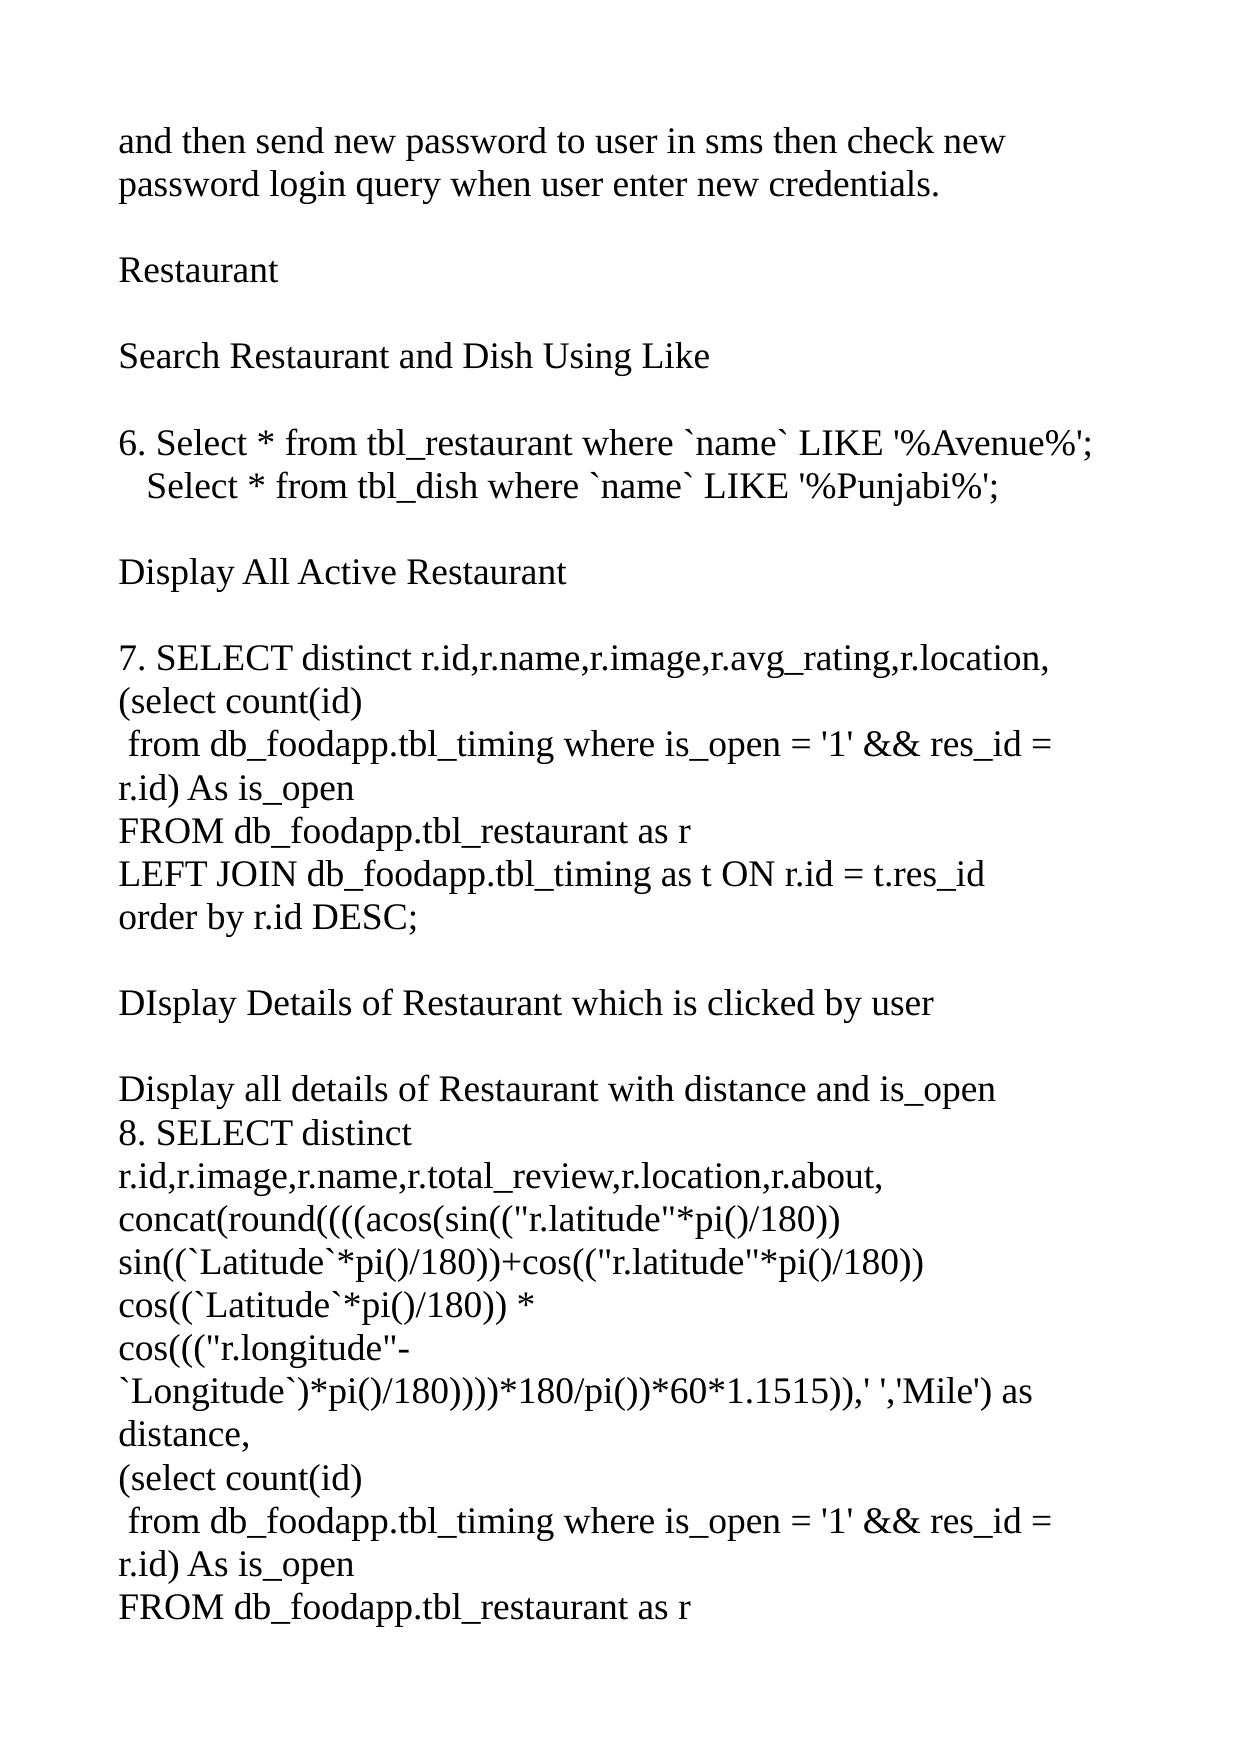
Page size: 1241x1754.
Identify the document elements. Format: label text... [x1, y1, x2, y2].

text FROM db_foodapp.tbl_restaurant as r [118, 1584, 1122, 1627]
text FROM db_foodapp.tbl_restaurant as r [118, 808, 1122, 851]
text Search Restaurant and Dish Using Like [118, 334, 1122, 377]
text (select count(id) [118, 1455, 1122, 1498]
text 6. Select * from tbl_restaurant where `name` LIKE '%Avenue%'; [118, 420, 1122, 463]
text LEFT JOIN db_foodapp.tbl_timing as t ON r.id = t.res_id [118, 851, 1122, 894]
text order by r.id DESC; [118, 894, 1122, 937]
text Restaurant [118, 247, 1122, 291]
text Select * from tbl_dish where `name` LIKE '%Punjabi%'; [118, 463, 1122, 506]
text from db_foodapp.tbl_timing where is_open = '1' && res_id = r.id) As is_open [118, 722, 1122, 808]
text Display all details of Restaurant with distance and is_open [118, 1067, 1122, 1110]
text 8. SELECT distinct r.id,r.image,r.name,r.total_review,r.location,r.about, [118, 1110, 1122, 1196]
text from db_foodapp.tbl_timing where is_open = '1' && res_id = r.id) As is_open [118, 1498, 1122, 1584]
text cos((("r.longitude"- `Longitude`)*pi()/180))))*180/pi())*60*1.1515)),' ','Mile') as distance, [118, 1326, 1122, 1455]
text (select count(id) [118, 679, 1122, 722]
text Display All Active Restaurant [118, 549, 1122, 592]
text and then send new password to user in sms then check new password login query when user enter new credentials. [118, 118, 1122, 204]
text 7. SELECT distinct r.id,r.name,r.image,r.avg_rating,r.location, [118, 636, 1122, 679]
text DIsplay Details of Restaurant which is clicked by user [118, 981, 1122, 1024]
text concat(round((((acos(sin(("r.latitude"*pi()/180)) sin((`Latitude`*pi()/180))+cos(("r.latitude"*pi()/180)) cos((`Latitude`*pi()/180)) * [118, 1196, 1122, 1326]
